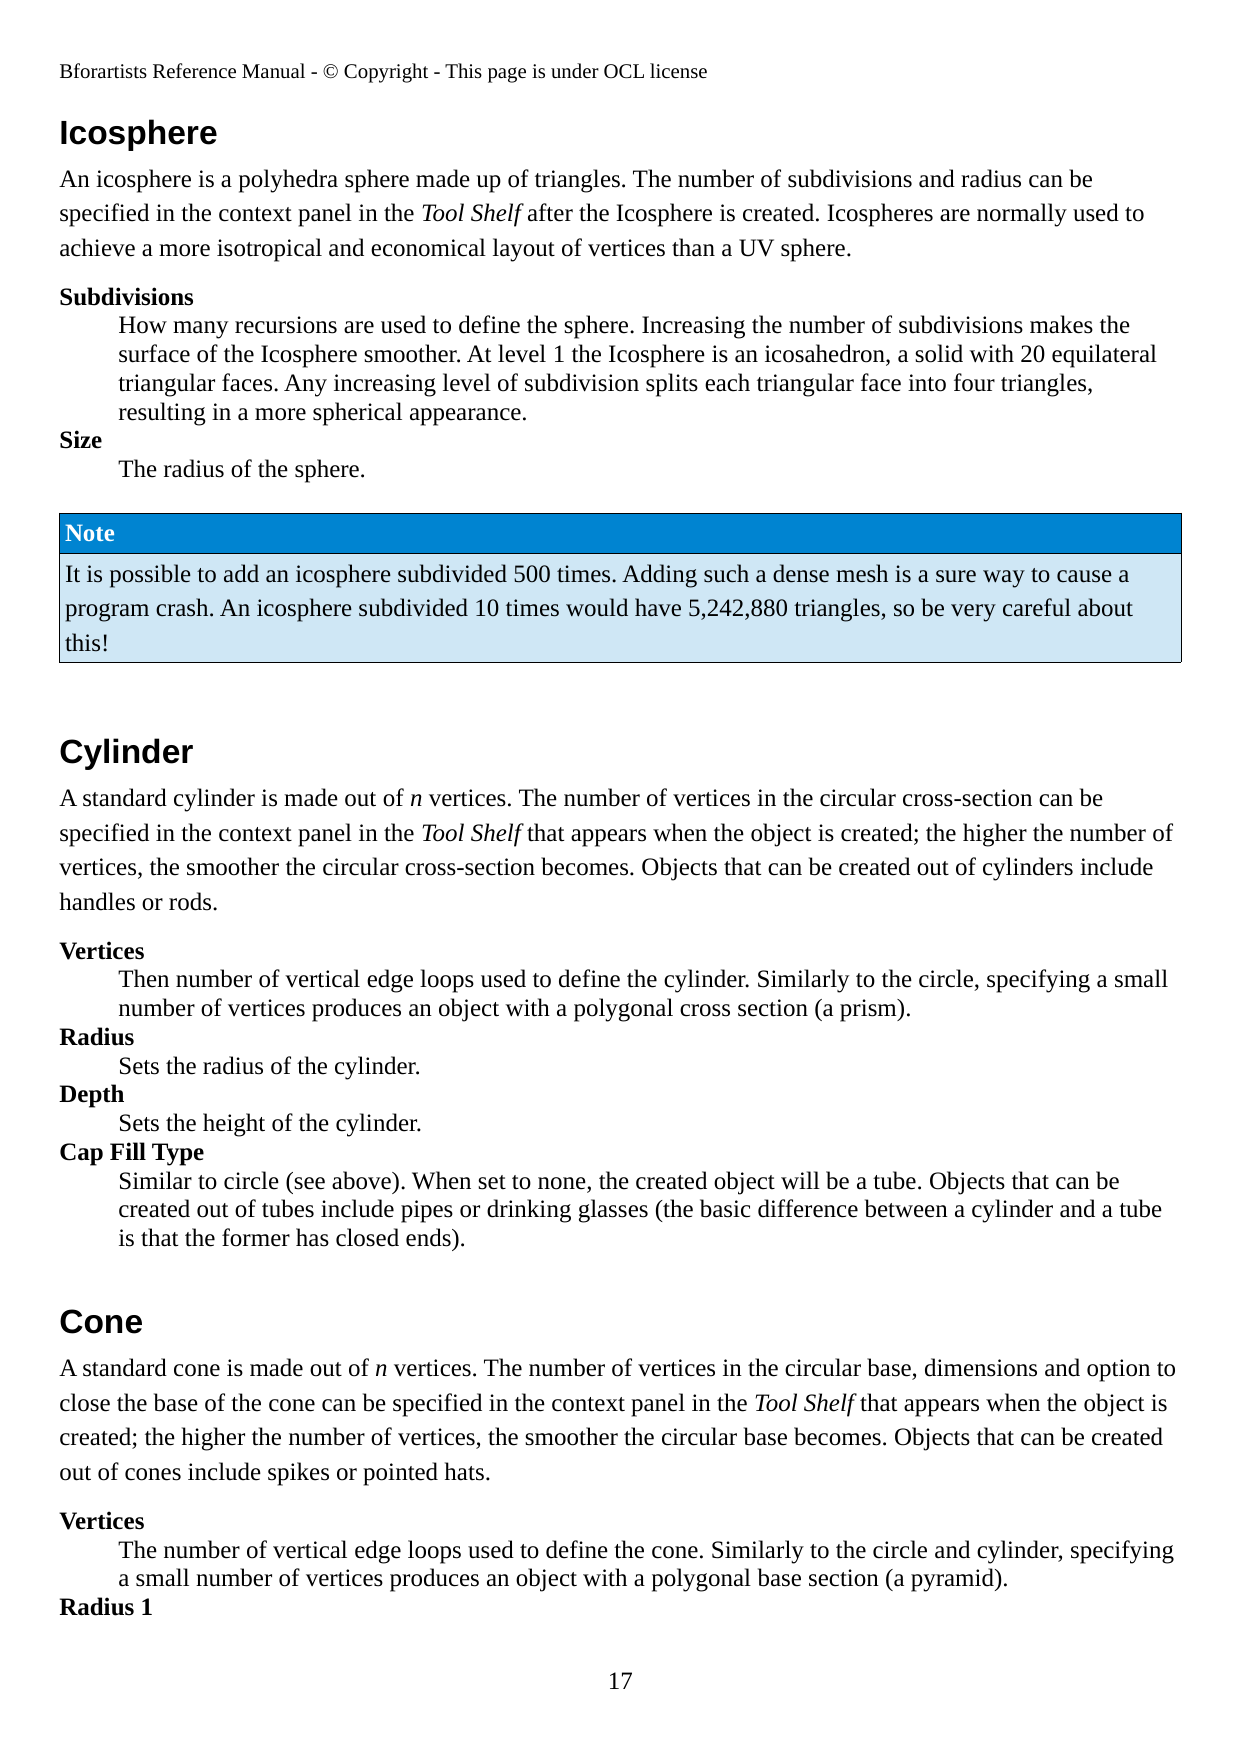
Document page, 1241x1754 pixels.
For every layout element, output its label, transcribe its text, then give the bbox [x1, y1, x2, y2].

list Sets the radius of the cylinder. [118, 1051, 1181, 1079]
subtitle Size [59, 426, 1181, 454]
subtitle Depth [59, 1079, 1181, 1108]
subtitle Cap Fill Type [59, 1137, 1181, 1166]
list How many recursions are used to define the sphere. Increasing the number of subdivisions makes the surface of the Icosphere smoother. At level 1 the Icosphere is an icosahedron, a solid with 20 equilateral triangular faces. Any increasing level of subdivision splits each triangular face into four triangles, resulting in a more spherical appearance. [118, 311, 1181, 426]
table_cell It is possible to add an icosphere subdivided 500 times. Adding such a dense mesh is a sure way to cause a program crash. An icosphere subdivided 10 times would have 5,242,880 triangles, so be very careful about this! [60, 554, 1181, 662]
subtitle Cylinder [59, 732, 1181, 771]
list The number of vertical edge loops used to define the cone. Similarly to the circle and cylinder, specifying a small number of vertices produces an object with a polygonal base section (a pyramid). [118, 1535, 1181, 1592]
text An icosphere is a polyhedra sphere made up of triangles. The number of subdivisions and radius can be specified in the context panel in the Tool Shelf after the Icosphere is created. Icospheres are normally used to achieve a more isotropical and economical layout of vertices than a UV sphere. [59, 164, 1181, 261]
subtitle Cone [59, 1302, 1181, 1341]
list Sets the height of the cylinder. [118, 1108, 1181, 1137]
subtitle Icosphere [59, 113, 1181, 151]
subtitle Radius 1 [59, 1592, 1181, 1621]
list The radius of the sphere. [118, 454, 1181, 483]
subtitle Vertices [59, 936, 1181, 964]
text A standard cone is made out of n vertices. The number of vertices in the circular base, dimensions and option to close the base of the cone can be specified in the context panel in the Tool Shelf that appears when the object is created; the higher the number of vertices, the smoother the circular base becomes. Objects that can be created out of cones include spikes or pointed hats. [59, 1353, 1181, 1486]
subtitle Subdivisions [59, 282, 1181, 311]
table_header Note [60, 514, 1181, 553]
subtitle Radius [59, 1022, 1181, 1051]
subtitle Vertices [59, 1506, 1181, 1535]
list Then number of vertical edge loops used to define the cylinder. Similarly to the circle, specifying a small number of vertices produces an object with a polygonal cross section (a prism). [118, 964, 1181, 1022]
text A standard cylinder is made out of n vertices. The number of vertices in the circular cross-section can be specified in the context panel in the Tool Shelf that appears when the object is created; the higher the number of vertices, the smoother the circular cross-section becomes. Objects that can be created out of cylinders include handles or rods. [59, 783, 1181, 915]
list Similar to circle (see above). When set to none, the created object will be a tube. Objects that can be created out of tubes include pipes or drinking glasses (the basic difference between a cylinder and a tube is that the former has closed ends). [118, 1166, 1181, 1252]
